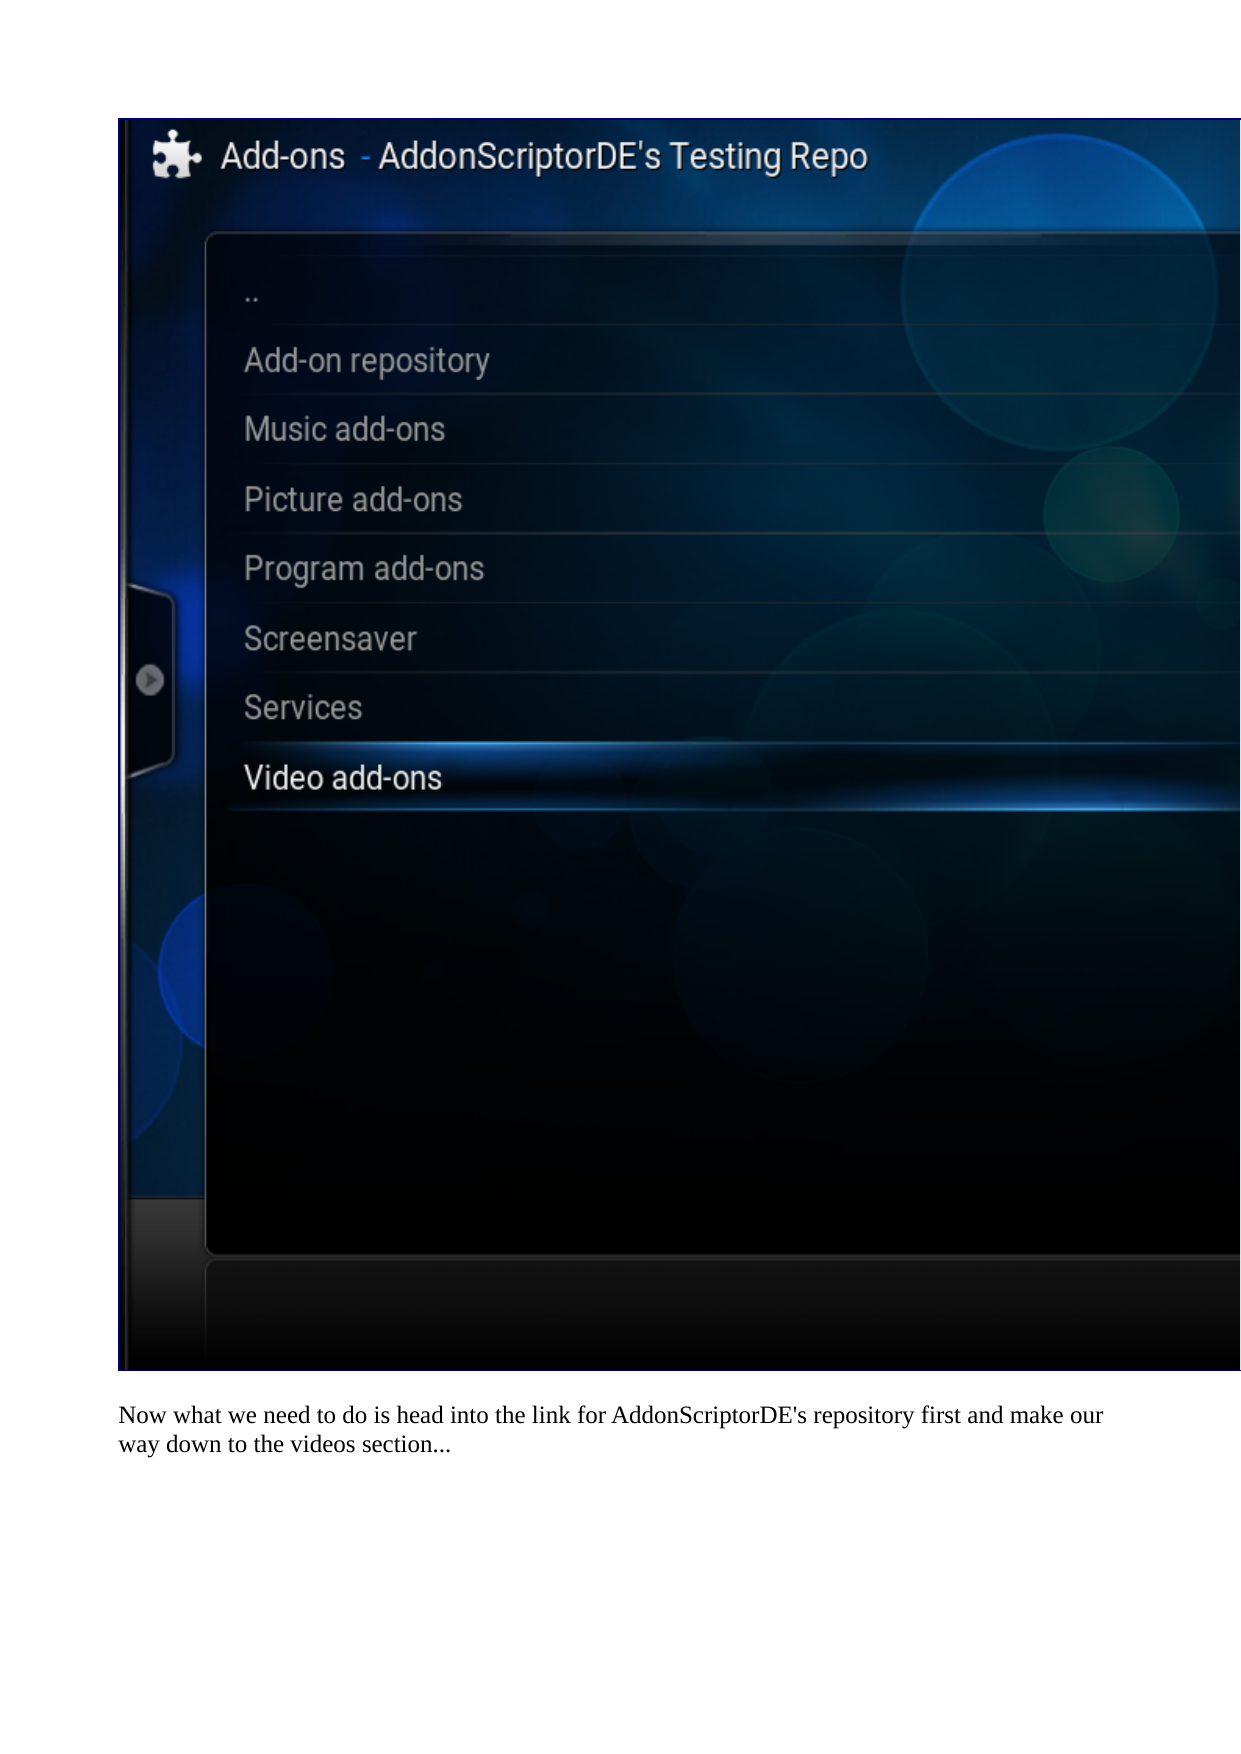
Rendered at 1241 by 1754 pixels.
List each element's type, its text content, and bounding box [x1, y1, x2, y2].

picture [120, 120, 1241, 1370]
text Now what we need to do is head into the link for AddonScriptorDE's repository first and make our way down to the videos section... [118, 1371, 1122, 1457]
